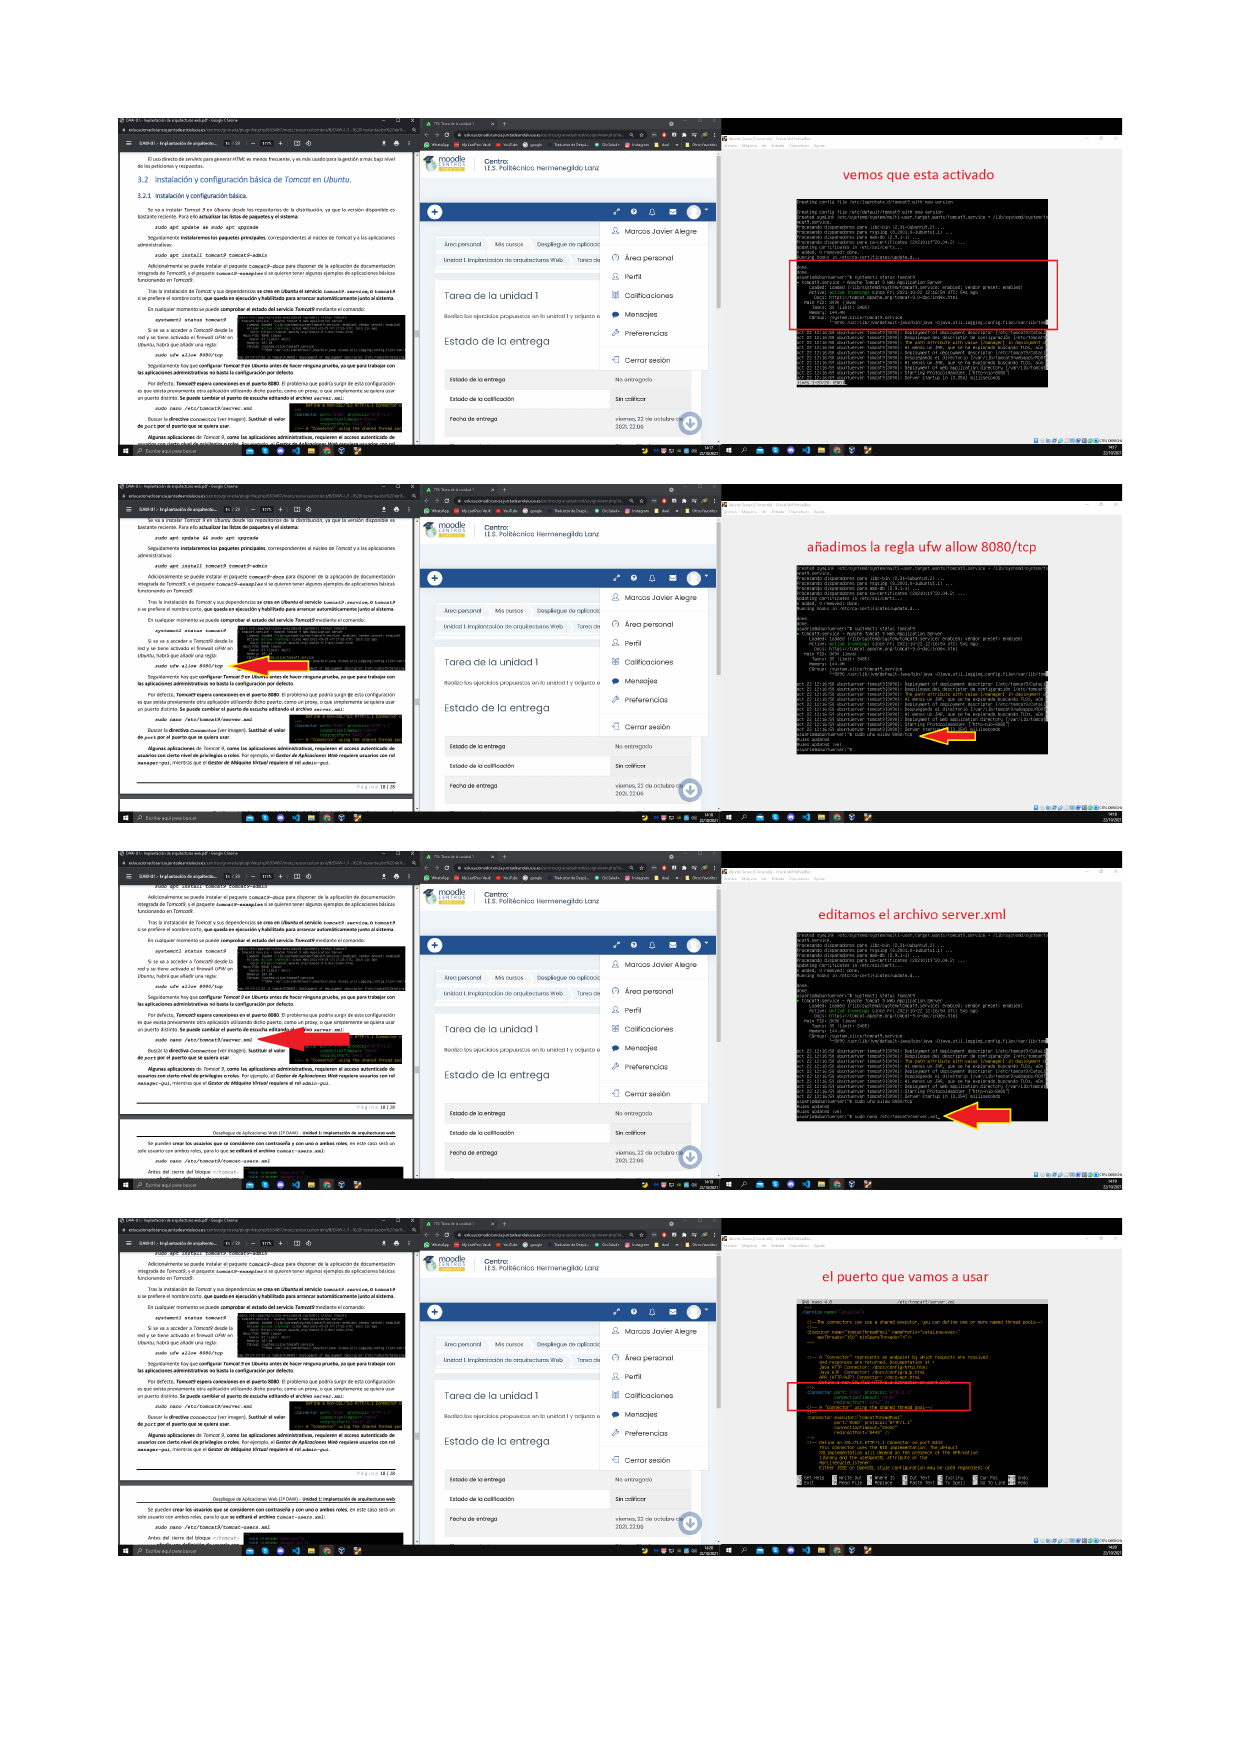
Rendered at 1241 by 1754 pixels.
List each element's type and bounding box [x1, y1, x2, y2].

picture [118, 118, 1123, 456]
picture [118, 851, 1123, 1190]
picture [118, 484, 1123, 823]
picture [118, 1218, 1123, 1556]
